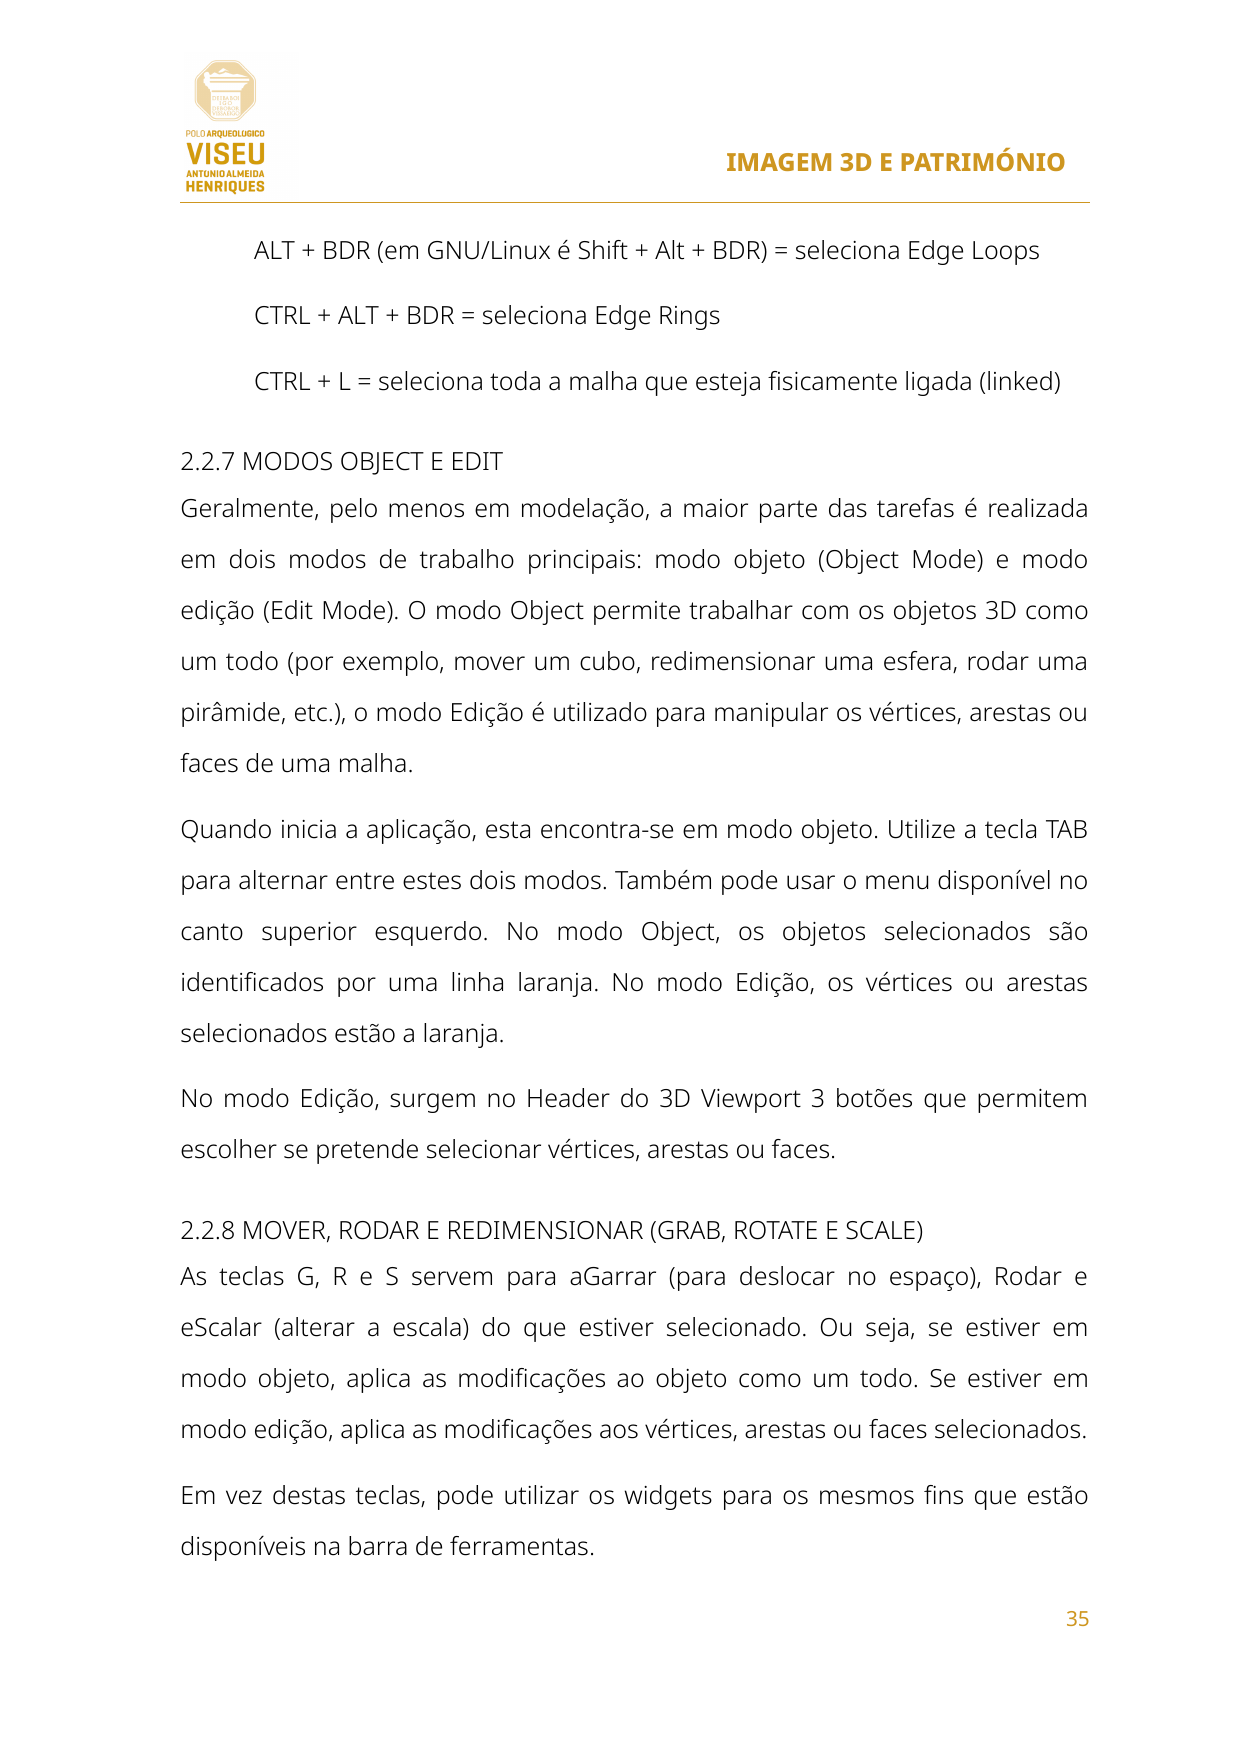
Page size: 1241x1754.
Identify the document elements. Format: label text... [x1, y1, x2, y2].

text CTRL + ALT + BDR = seleciona Edge Rings [180, 298, 1090, 332]
text As teclas G, R e S servem para aGarrar (para deslocar no espaço), Rodar e eScalar (alterar a escala) do que estiver selecionado. Ou seja, se estiver em modo objeto, aplica as modificações ao objeto como um todo. Se estiver em modo edição, aplica as modificações aos vértices, arestas ou faces selecionados. [180, 1259, 1090, 1446]
text Geralmente, pelo menos em modelação, a maior parte das tarefas é realizada em dois modos de trabalho principais: modo objeto (Object Mode) e modo edição (Edit Mode). O modo Object permite trabalhar com os objetos 3D como um todo (por exemplo, mover um cubo, redimensionar uma esfera, rodar uma pirâmide, etc.), o modo Edição é utilizado para manipular os vértices, arestas ou faces de uma malha. [180, 490, 1090, 780]
picture [183, 52, 299, 201]
text ALT + BDR (em GNU/Linux é Shift + Alt + BDR) = seleciona Edge Loops [180, 232, 1090, 266]
subtitle 2.2.8 Mover, rodar e redimensionar (Grab, Rotate e Scale) [180, 1212, 1090, 1246]
text No modo Edição, surgem no Header do 3D Viewport 3 botões que permitem escolher se pretende selecionar vértices, arestas ou faces. [180, 1081, 1090, 1166]
text Quando inicia a aplicação, esta encontra-se em modo objeto. Utilize a tecla TAB para alternar entre estes dois modos. Também pode usar o menu disponível no canto superior esquerdo. No modo Object, os objetos selecionados são identificados por uma linha laranja. No modo Edição, os vértices ou arestas selecionados estão a laranja. [180, 811, 1090, 1049]
subtitle 2.2.7 Modos Object e Edit [180, 444, 1090, 478]
text Em vez destas teclas, pode utilizar os widgets para os mesmos fins que estão disponíveis na barra de ferramentas. [180, 1478, 1090, 1563]
text CTRL + L = seleciona toda a malha que esteja fisicamente ligada (linked) [180, 364, 1090, 398]
